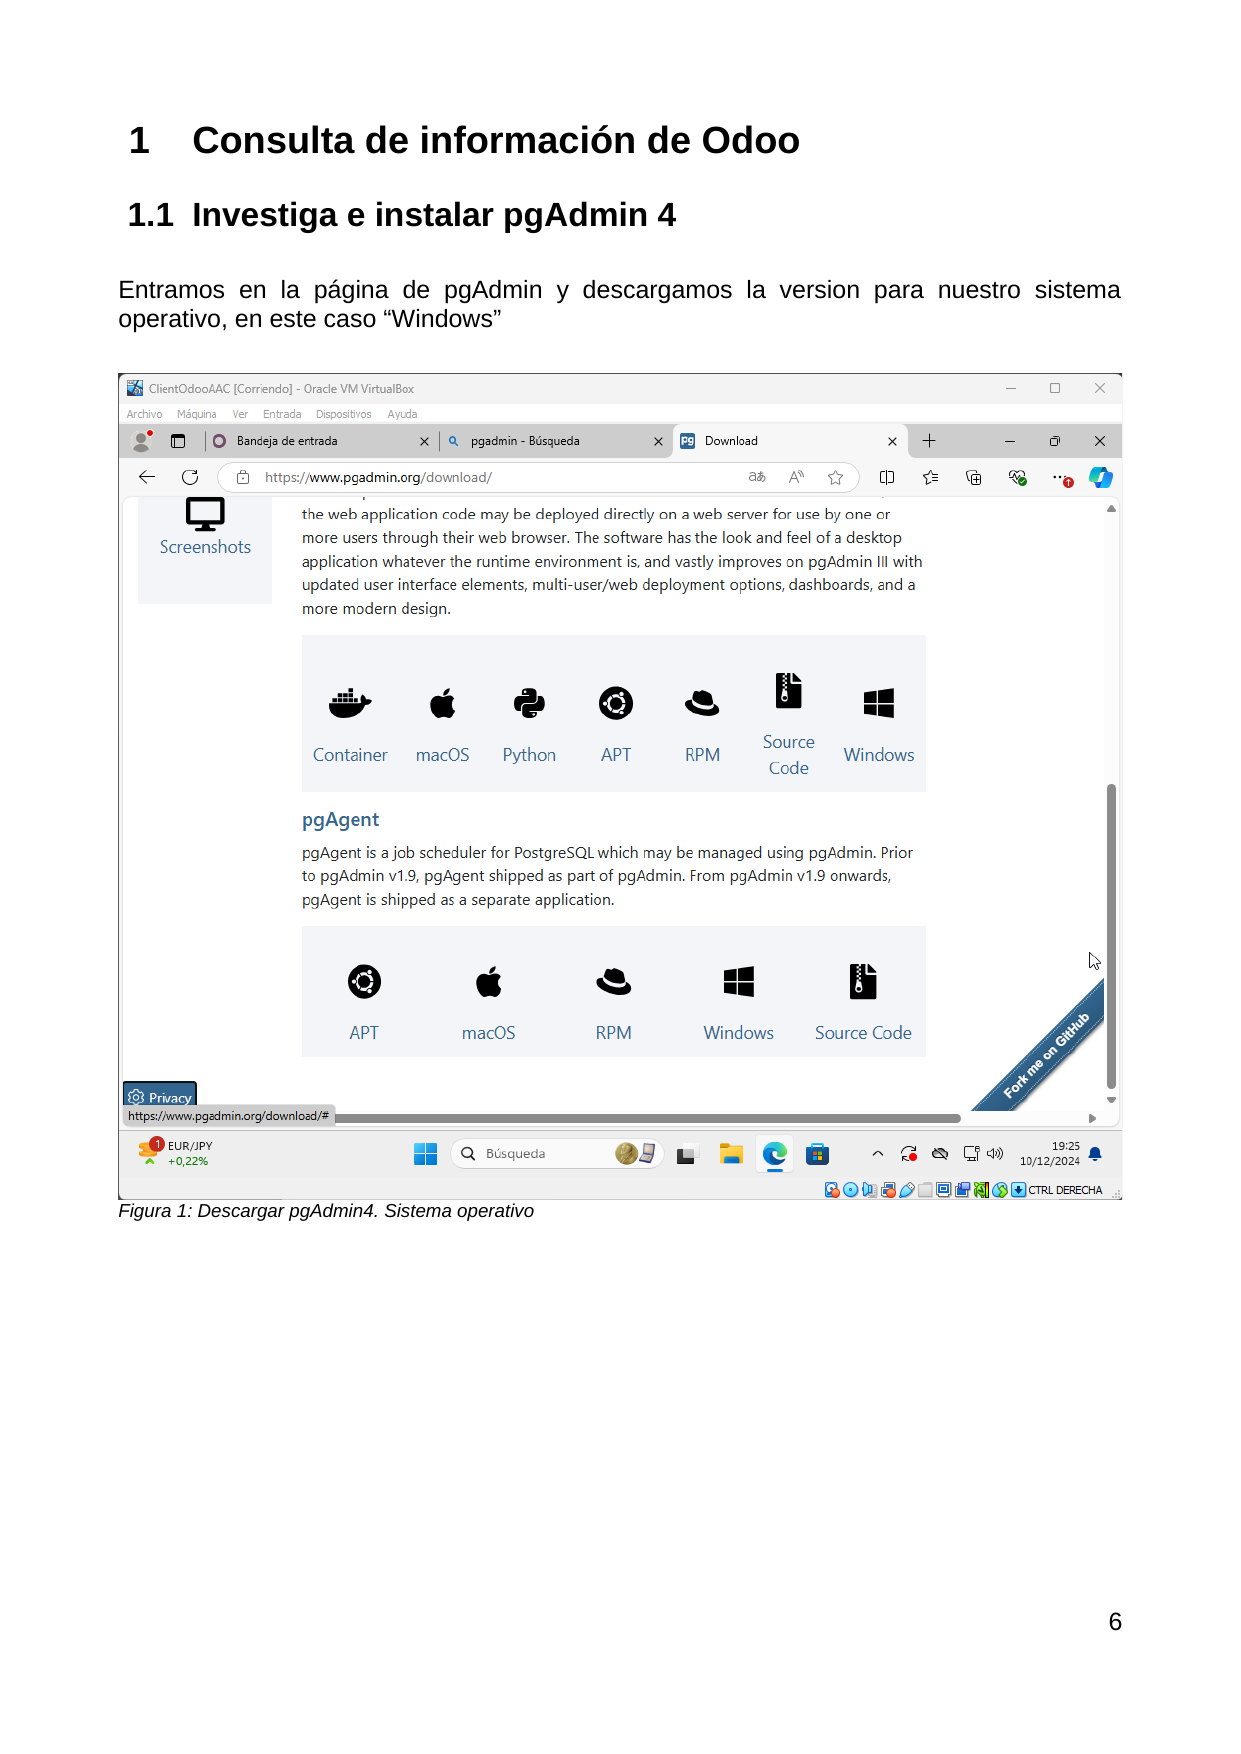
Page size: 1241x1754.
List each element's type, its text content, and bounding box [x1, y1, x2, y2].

subtitle Investiga e instalar pgAdmin 4 [118, 195, 1122, 234]
text Figura 1: Descargar pgAdmin4. Sistema operativo [118, 1200, 1122, 1221]
subtitle Consulta de información de Odoo [118, 118, 1122, 162]
text Entramos en la página de pgAdmin y descargamos la version para nuestro sistema operativo, en este caso “Windows” [118, 275, 1122, 332]
picture [118, 373, 1123, 1200]
